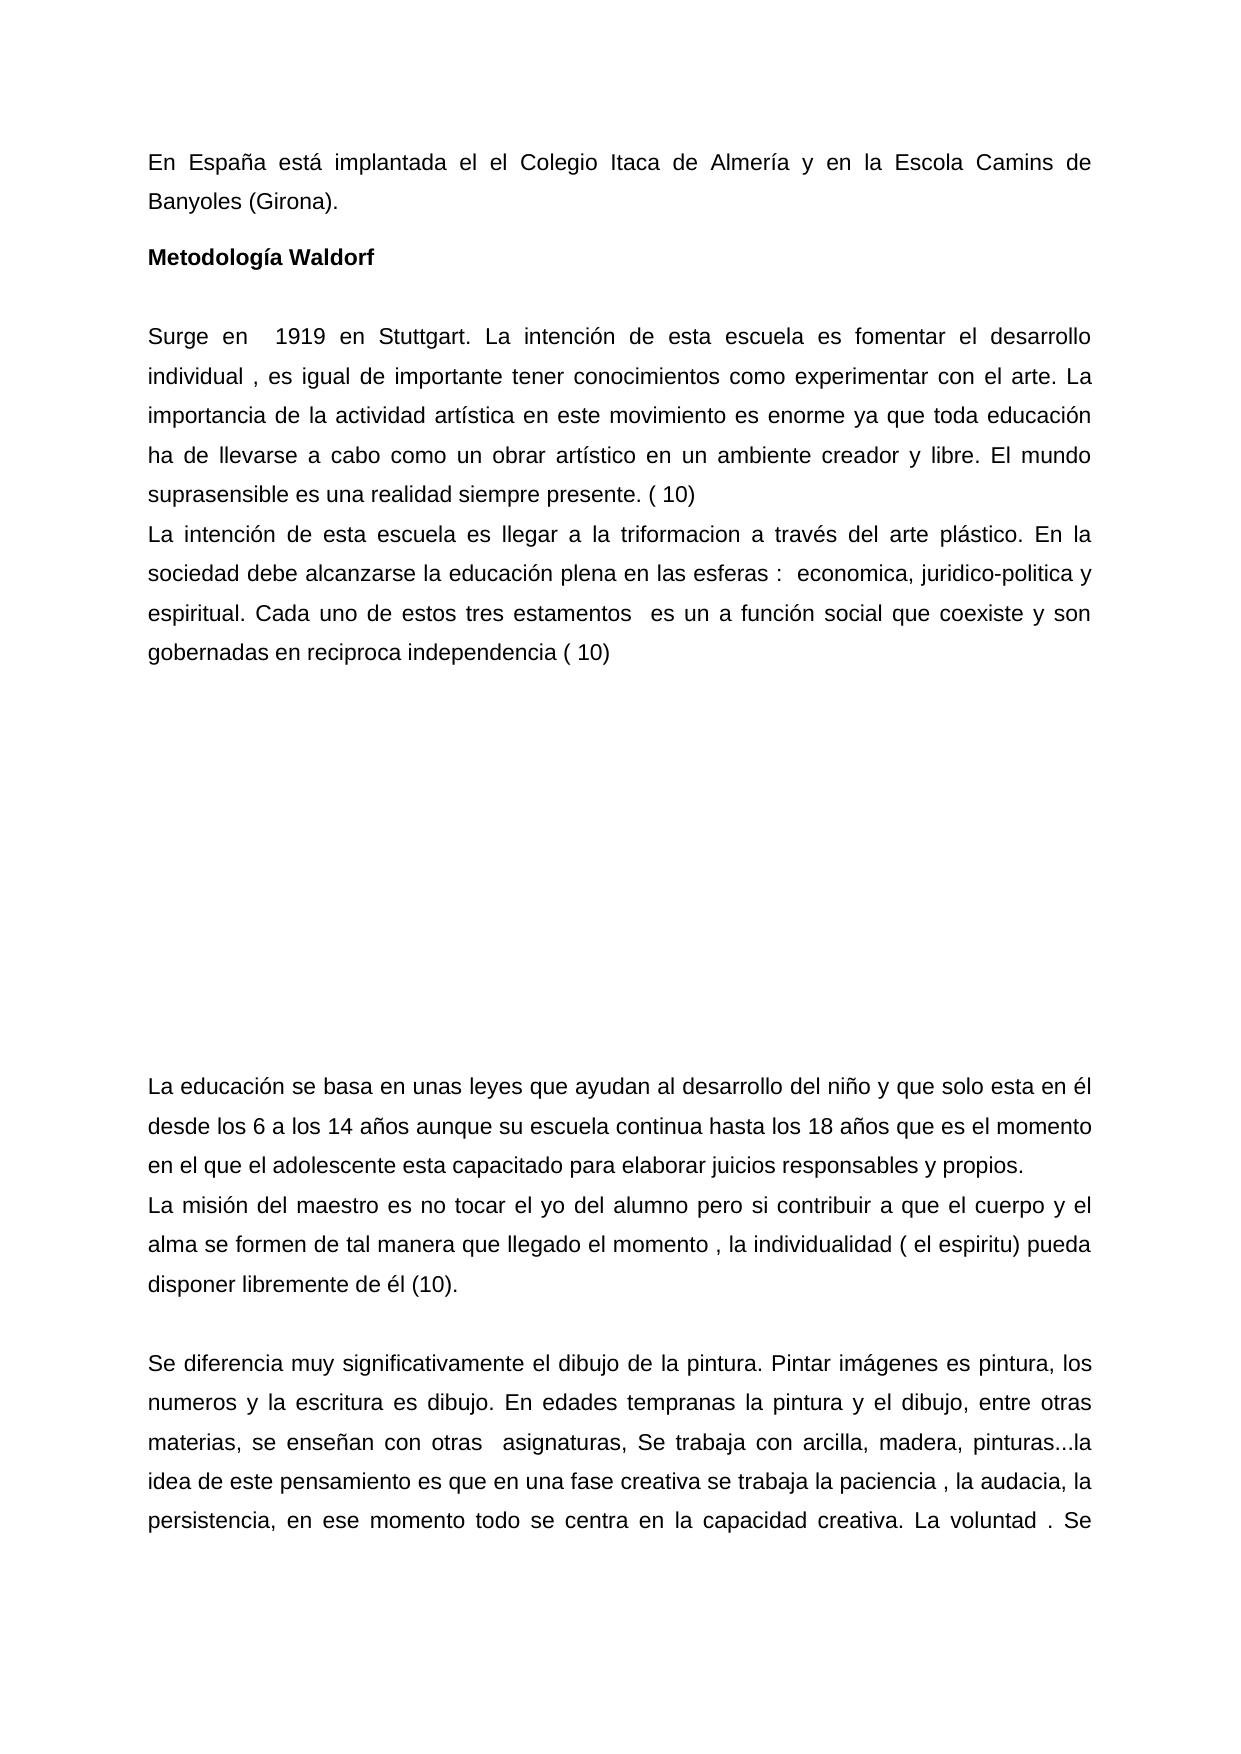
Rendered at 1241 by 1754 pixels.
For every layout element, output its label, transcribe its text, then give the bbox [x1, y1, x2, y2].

text La misión del maestro es no tocar el yo del alumno pero si contribuir a que el cuerpo y el alma se formen de tal manera que llegado el momento , la individualidad ( el espiritu) pueda disponer libremente de él (10). [148, 1192, 1093, 1297]
text En España está implantada el el Colegio Itaca de Almería y en la Escola Camins de Banyoles (Girona). [148, 148, 1093, 214]
text La educación se basa en unas leyes que ayudan al desarrollo del niño y que solo esta en él desde los 6 a los 14 años aunque su escuela continua hasta los 18 años que es el momento en el que el adolescente esta capacitado para elaborar juicios responsables y propios. [148, 1073, 1093, 1178]
text Se diferencia muy significativamente el dibujo de la pintura. Pintar imágenes es pintura, los numeros y la escritura es dibujo. En edades tempranas la pintura y el dibujo, entre otras materias, se enseñan con otras asignaturas, Se trabaja con arcilla, madera, pinturas...la idea de este pensamiento es que en una fase creativa se trabaja la paciencia , la audacia, la persistencia, en ese momento todo se centra en la capacidad creativa. La voluntad . Se [148, 1349, 1093, 1534]
text La intención de esta escuela es llegar a la triformacion a través del arte plástico. En la sociedad debe alcanzarse la educación plena en las esferas : economica, juridico-politica y espiritual. Cada uno de estos tres estamentos es un a función social que coexiste y son gobernadas en reciproca independencia ( 10) [148, 521, 1093, 665]
text Metodología Waldorf [148, 244, 1093, 271]
text Surge en 1919 en Stuttgart. La intención de esta escuela es fomentar el desarrollo individual , es igual de importante tener conocimientos como experimentar con el arte. La importancia de la actividad artística en este movimiento es enorme ya que toda educación ha de llevarse a cabo como un obrar artístico en un ambiente creador y libre. El mundo suprasensible es una realidad siempre presente. ( 10) [148, 323, 1093, 507]
